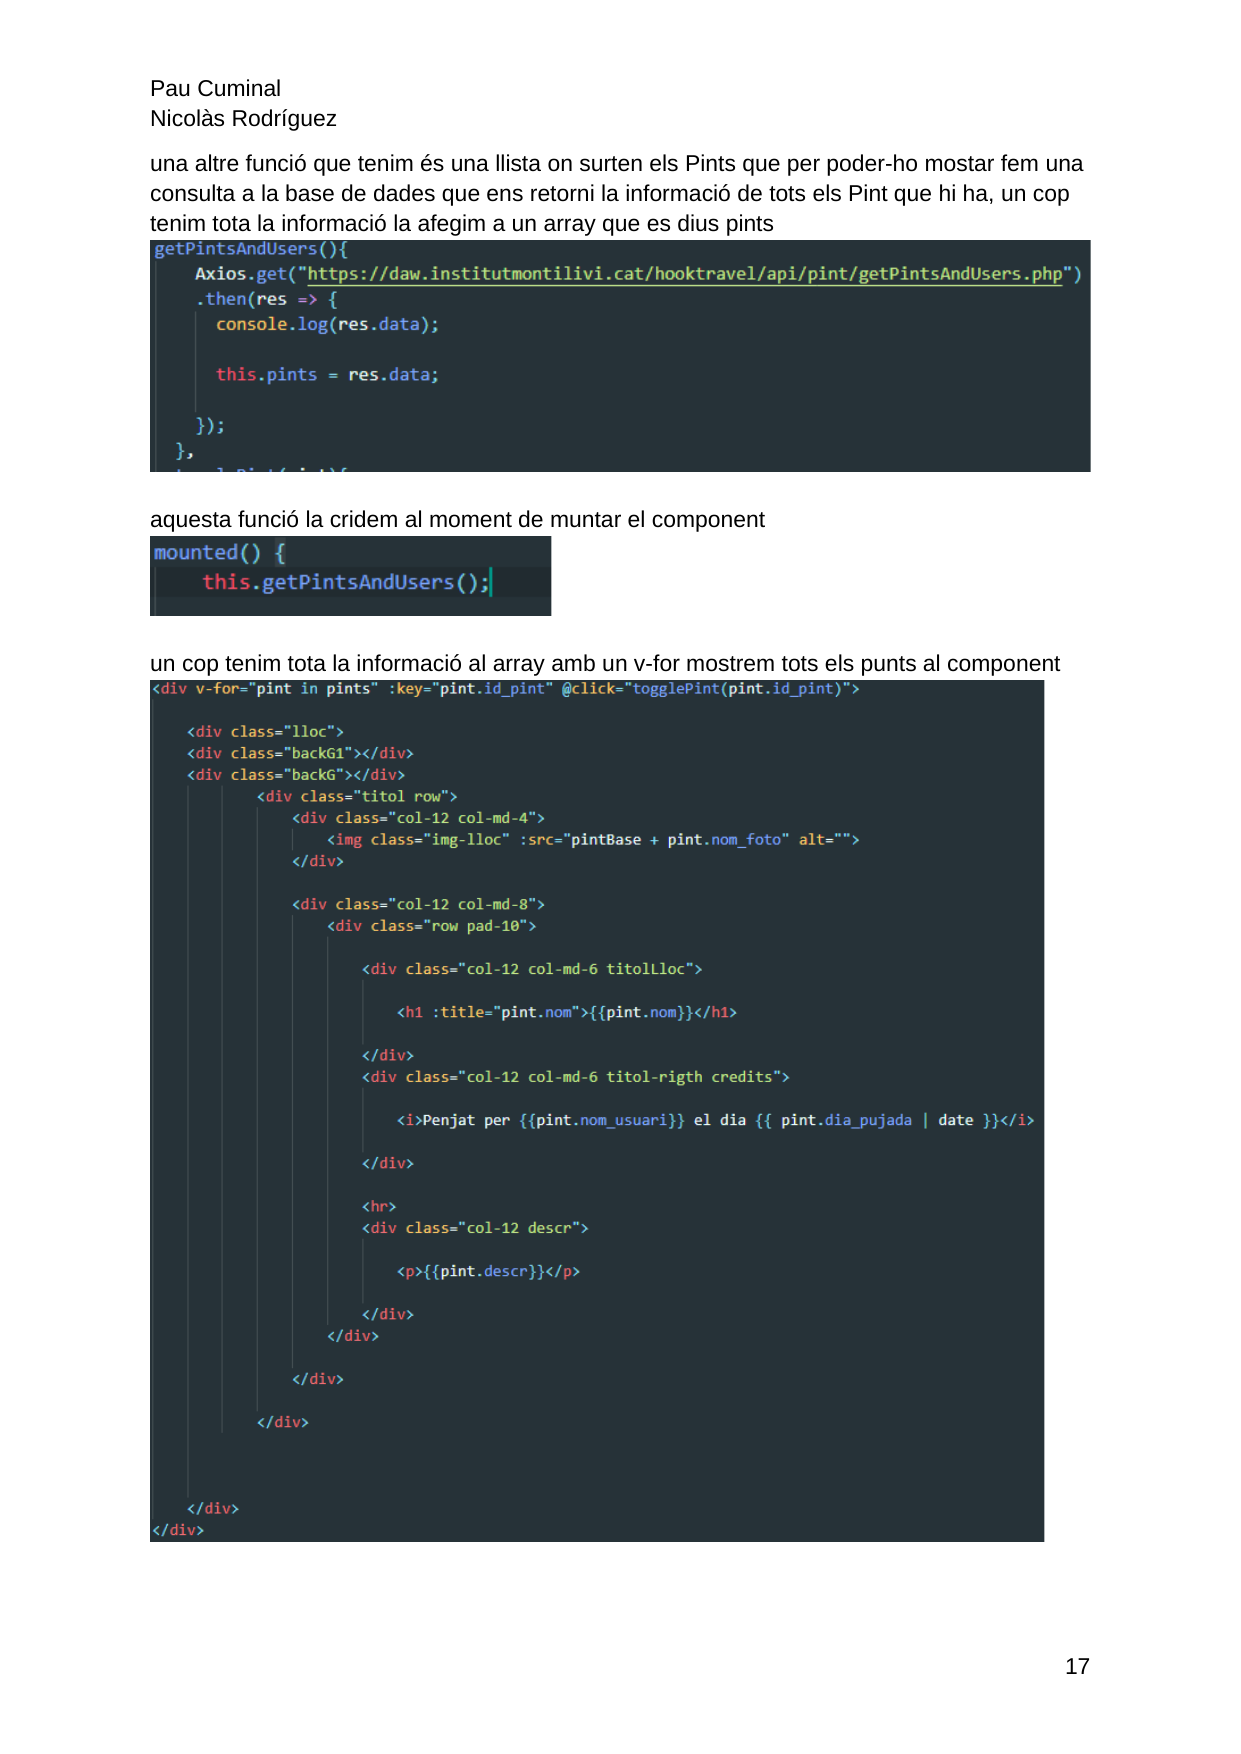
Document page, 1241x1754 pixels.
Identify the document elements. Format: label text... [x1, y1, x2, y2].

text una altre funció que tenim és una llista on surten els Pints que per poder-ho mostar fem una consulta a la base de dades que ens retorni la informació de tots els Pint que hi ha, un cop tenim tota la informació la afegim a un array que es dius pints [150, 150, 1090, 237]
text un cop tenim tota la informació al array amb un v-for mostrem tots els punts al component [150, 650, 1090, 676]
picture [150, 680, 1045, 1542]
text aquesta funció la cridem al moment de muntar el component [150, 506, 1090, 532]
picture [150, 240, 1091, 472]
picture [150, 536, 552, 616]
